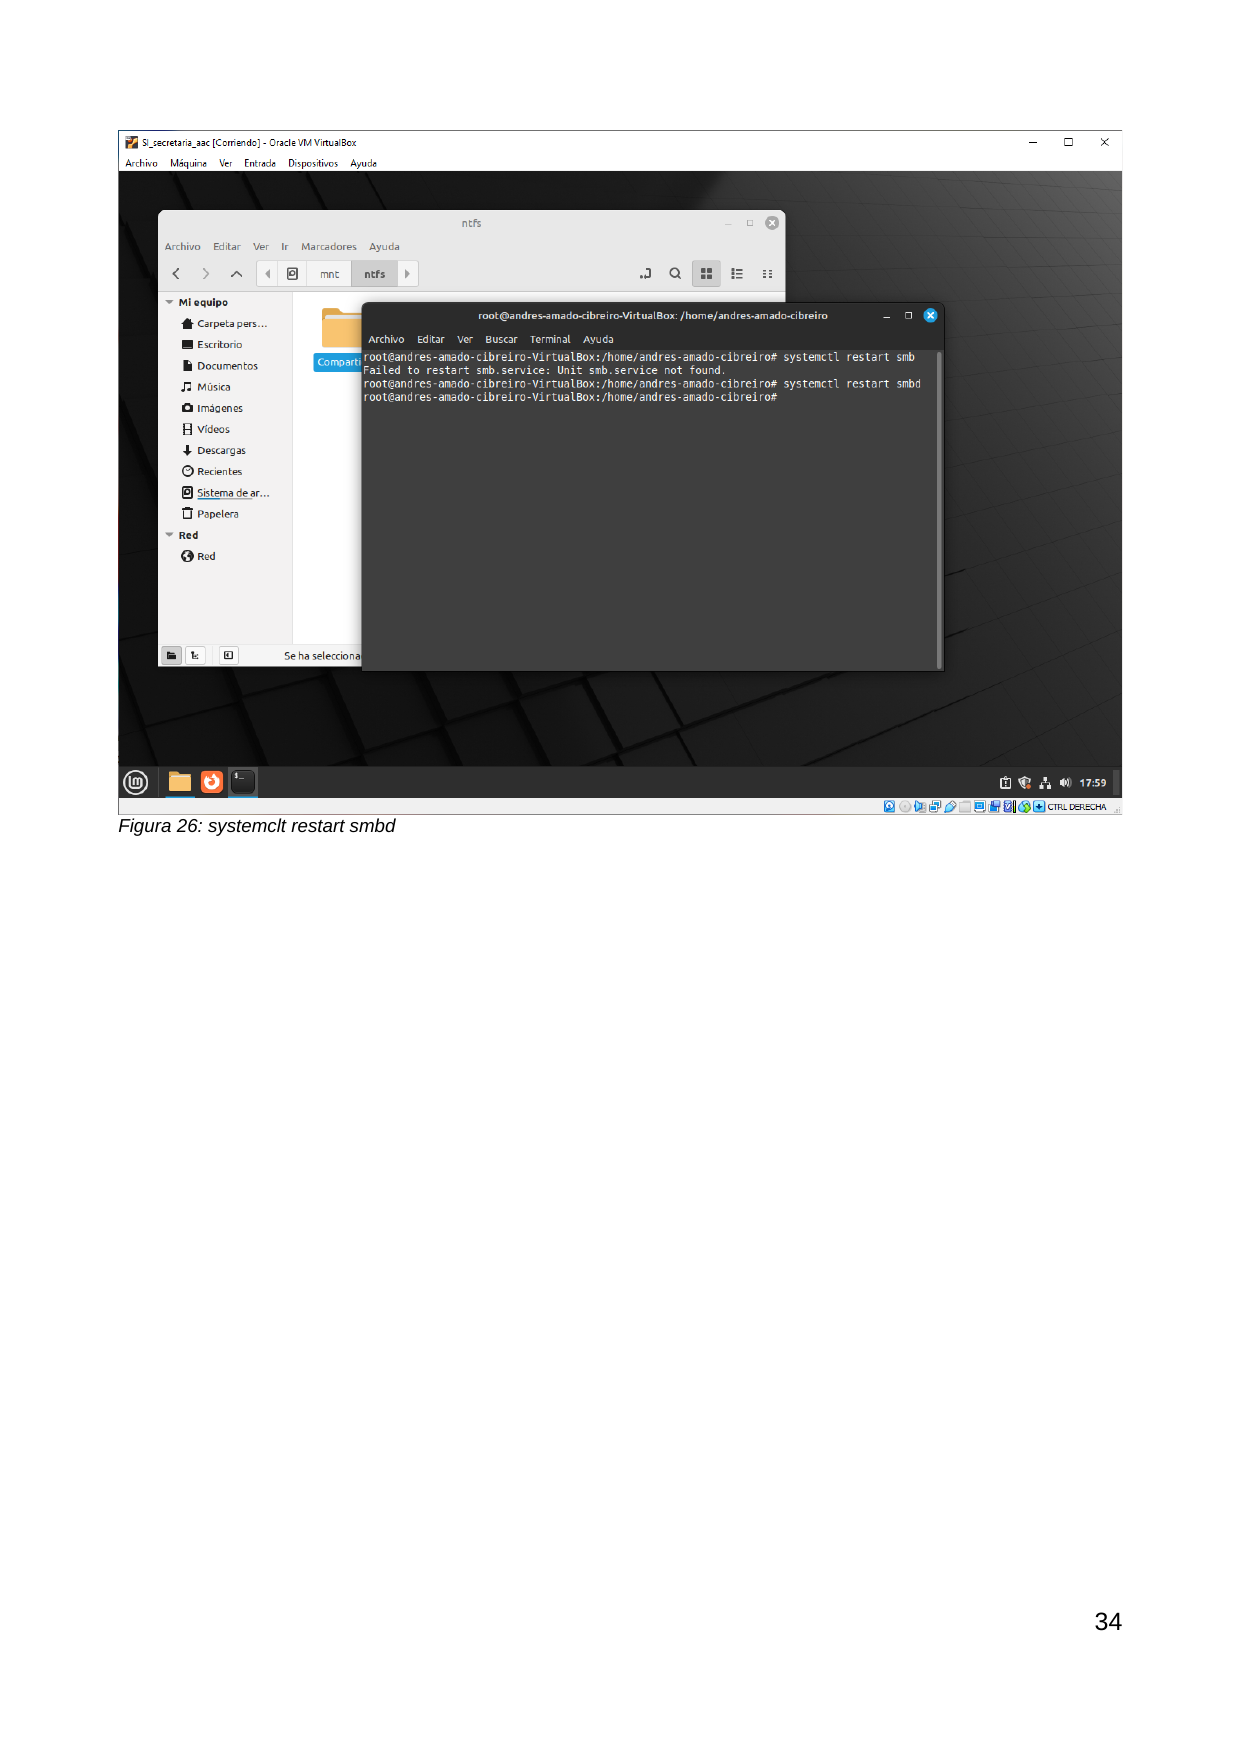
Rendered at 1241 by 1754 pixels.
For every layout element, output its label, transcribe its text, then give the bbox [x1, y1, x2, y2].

picture [118, 130, 1123, 815]
text Figura 26: systemclt restart smbd [118, 815, 1122, 837]
